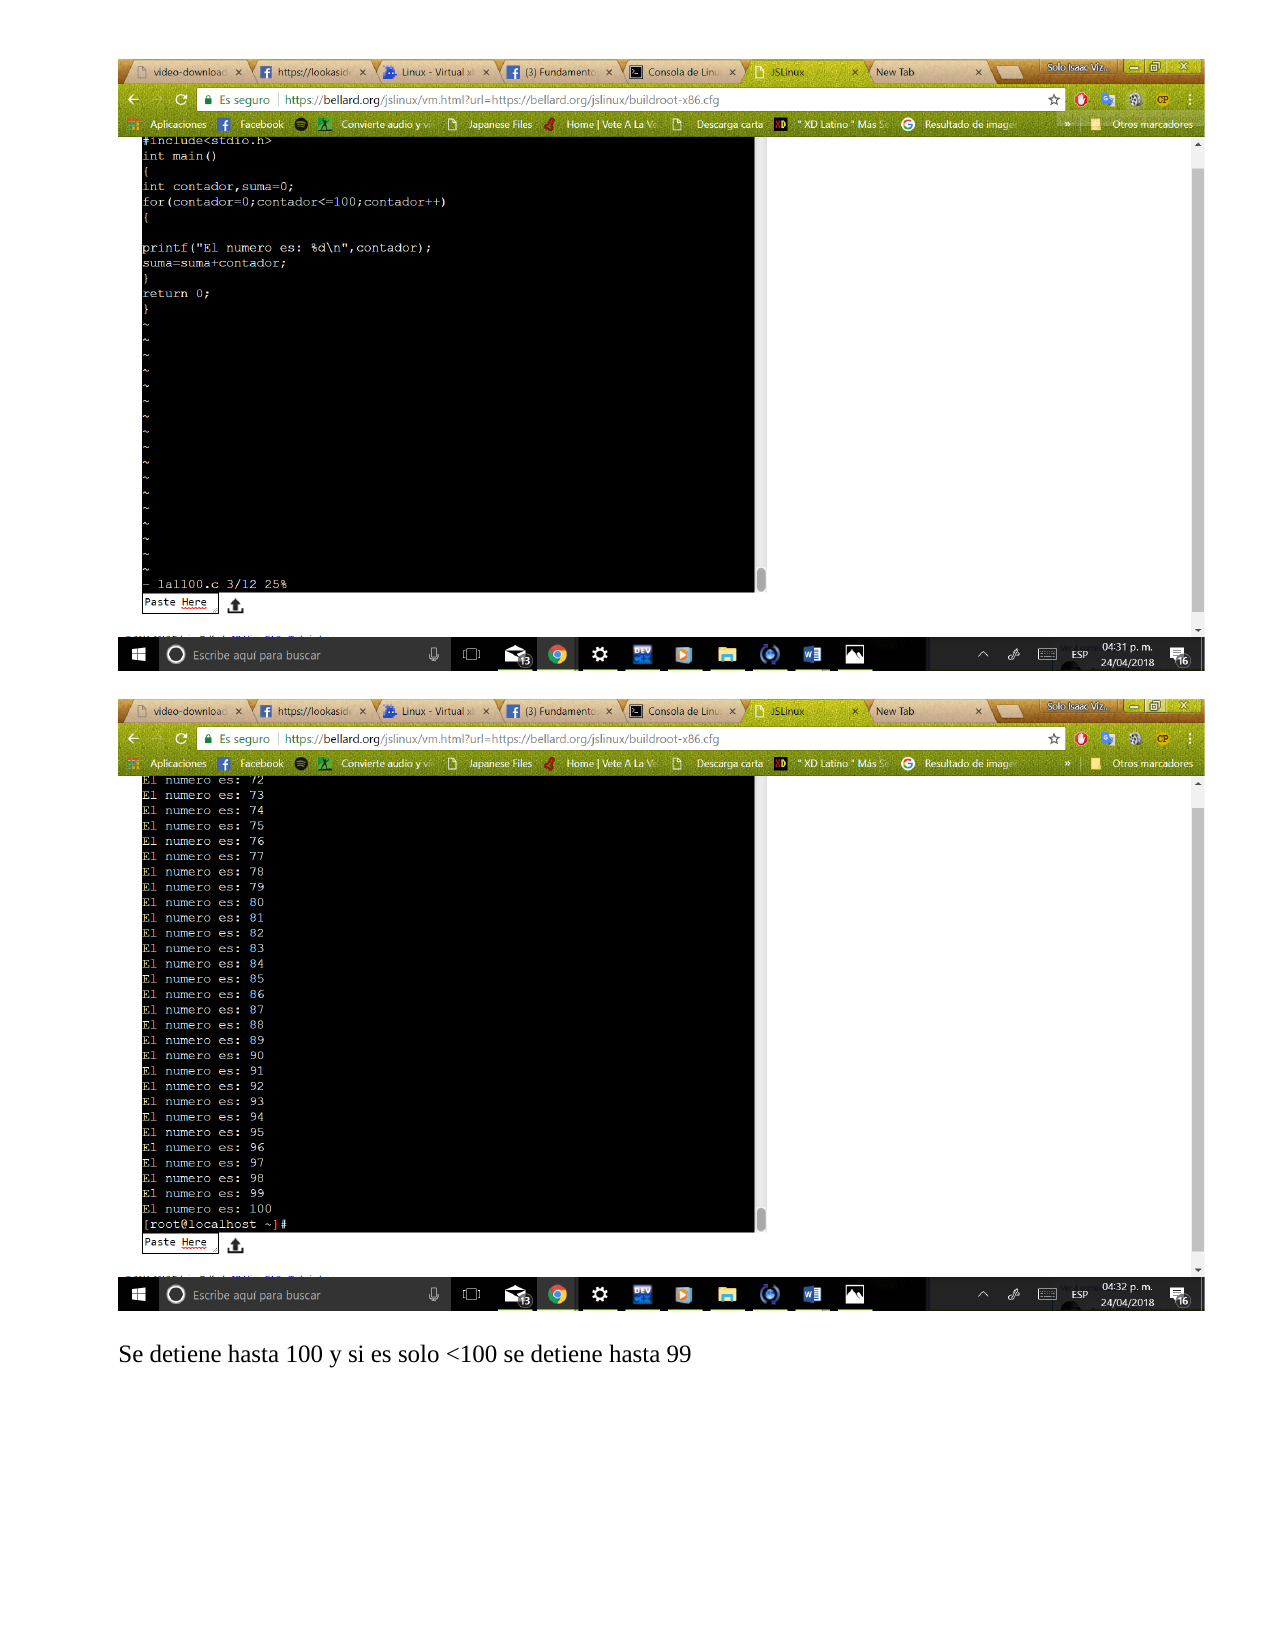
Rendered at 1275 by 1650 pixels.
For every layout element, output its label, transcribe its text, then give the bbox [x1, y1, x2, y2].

text Se detiene hasta 100 y si es solo <100 se detiene hasta 99 [118, 1339, 1205, 1368]
